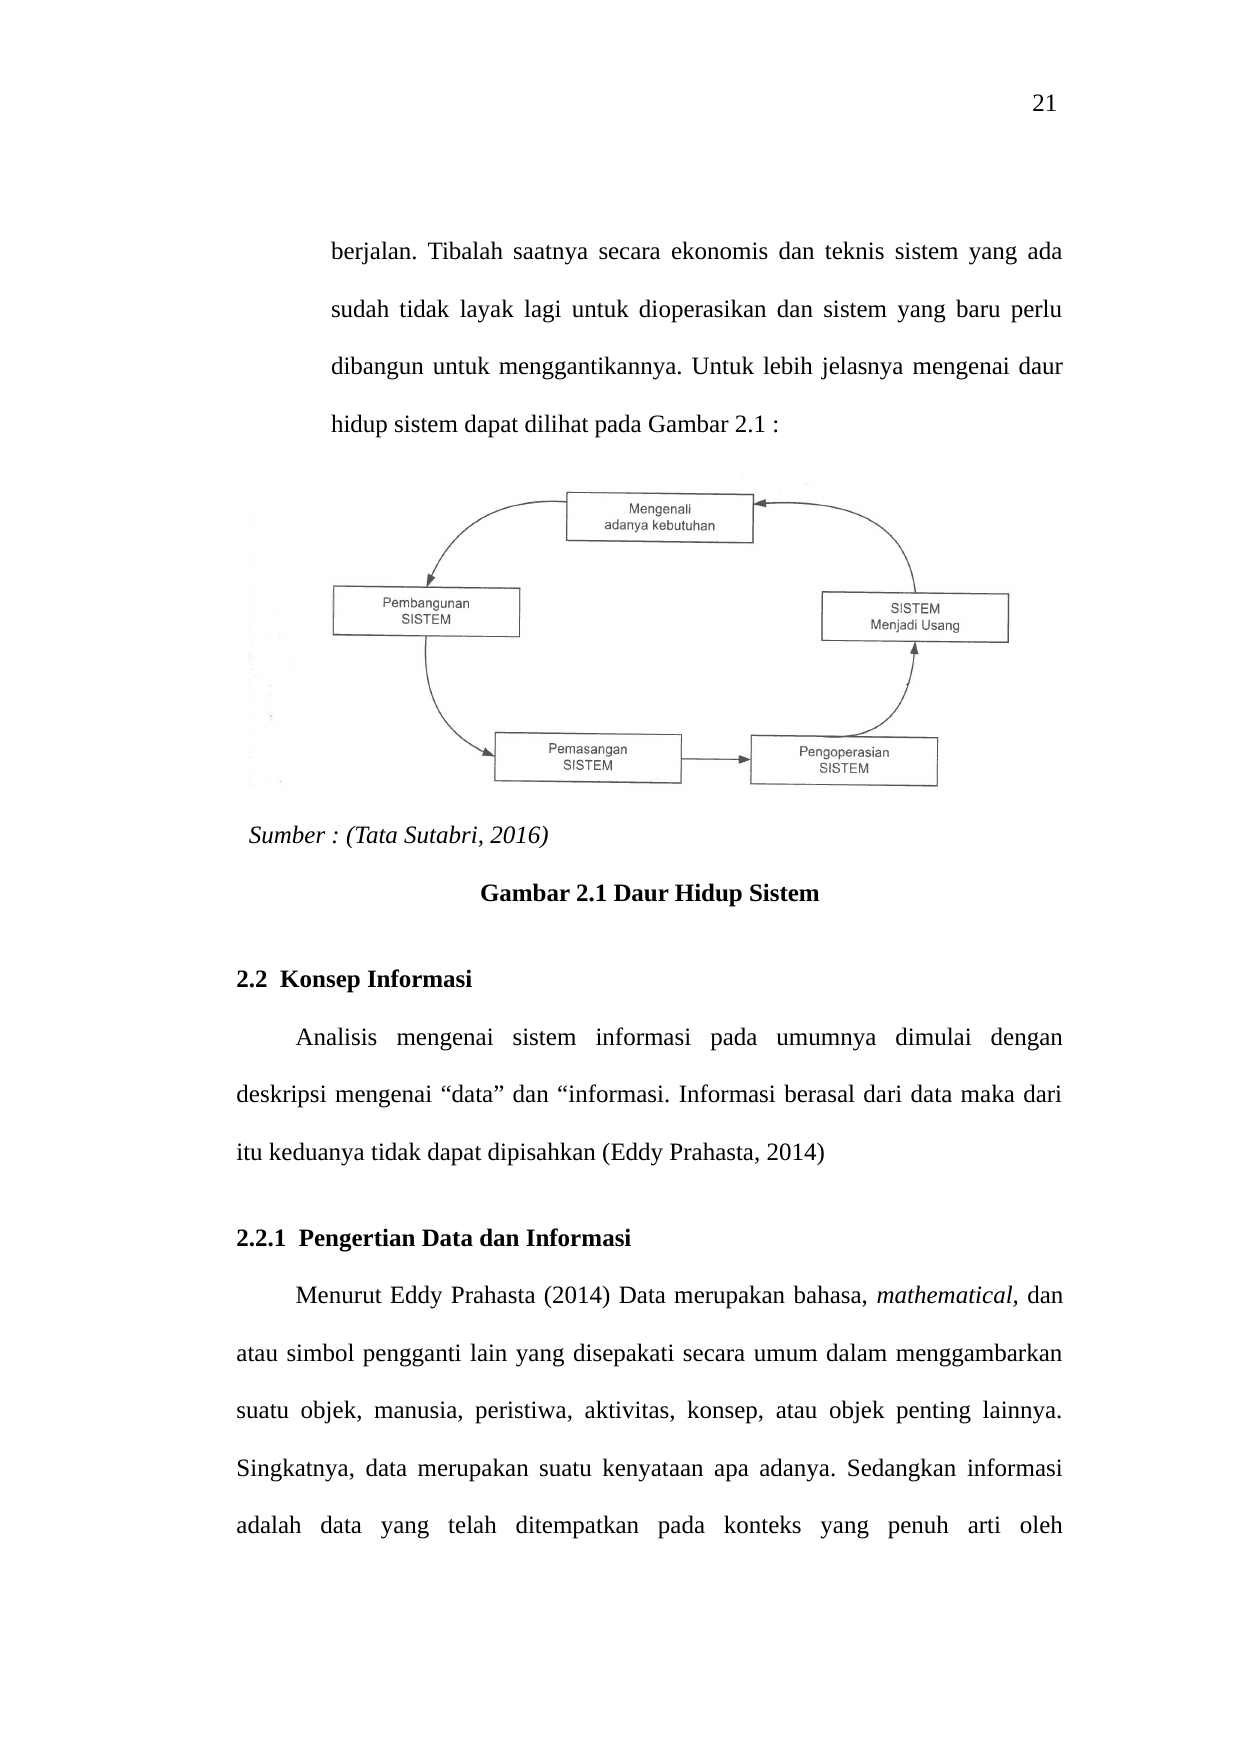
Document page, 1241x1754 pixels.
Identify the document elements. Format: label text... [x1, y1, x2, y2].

subtitle Pengertian Data dan Informasi [236, 1223, 1063, 1252]
text Menurut Eddy Prahasta (2014) Data merupakan bahasa, mathematical, dan atau simbol pengganti lain yang disepakati secara umum dalam menggambarkan suatu objek, manusia, peristiwa, aktivitas, konsep, atau objek penting lainnya. Singkatnya, data merupakan suatu kenyataan apa adanya. Sedangkan informasi adalah data yang telah ditempatkan pada konteks yang penuh arti oleh [236, 1280, 1063, 1539]
text Sumber : (Tata Sutabri, 2016) [249, 624, 1051, 849]
subtitle Konsep Informasi [236, 964, 1063, 993]
picture [248, 473, 1051, 624]
text Analisis mengenai sistem informasi pada umumnya dimulai dengan deskripsi mengenai “data” dan “informasi. Informasi berasal dari data maka dari itu keduanya tidak dapat dipisahkan (Eddy Prahasta, 2014) [236, 1022, 1063, 1165]
list berjalan. Tibalah saatnya secara ekonomis dan teknis sistem yang ada sudah tidak layak lagi untuk dioperasikan dan sistem yang baru perlu dibangun untuk menggantikannya. Untuk lebih jelasnya mengenai daur hidup sistem dapat dilihat pada Gambar 2.1 : [295, 236, 1063, 437]
text Gambar 2.1 Daur Hidup Sistem [249, 878, 1051, 907]
